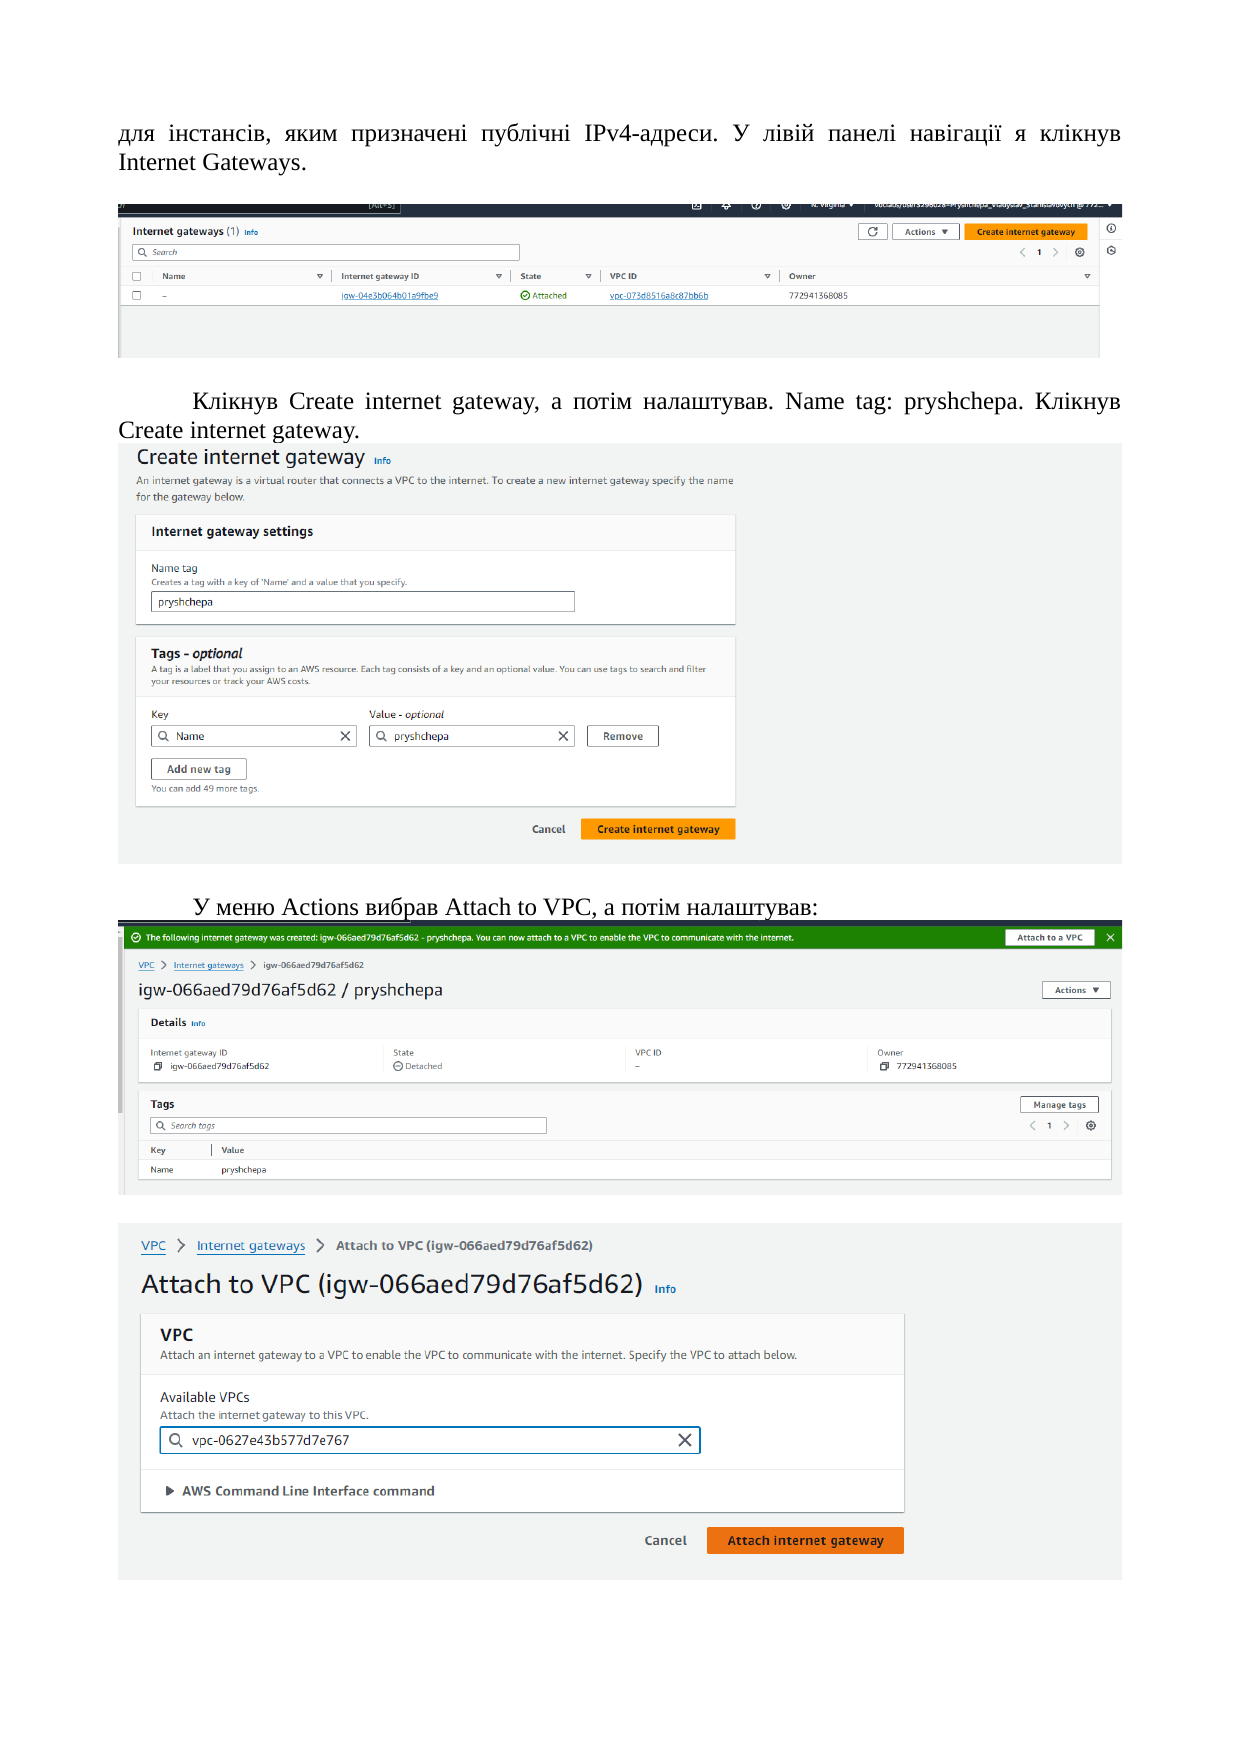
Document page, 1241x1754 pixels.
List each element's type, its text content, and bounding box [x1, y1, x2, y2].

text У меню Actions вибрав Attach to VPC, а потім налаштував: [118, 892, 1122, 920]
text для інстансів, яким призначені публічні IPv4-адреси. У лівій панелі навігації я клікнув Internet Gateways. [118, 118, 1122, 176]
picture [118, 920, 1123, 1195]
picture [118, 204, 1123, 358]
picture [118, 443, 1123, 864]
text Клікнув Create internet gateway, а потім налаштував. Name tag: pryshchepa. Клікнув Create internet gateway. [118, 386, 1122, 443]
picture [118, 1223, 1123, 1580]
